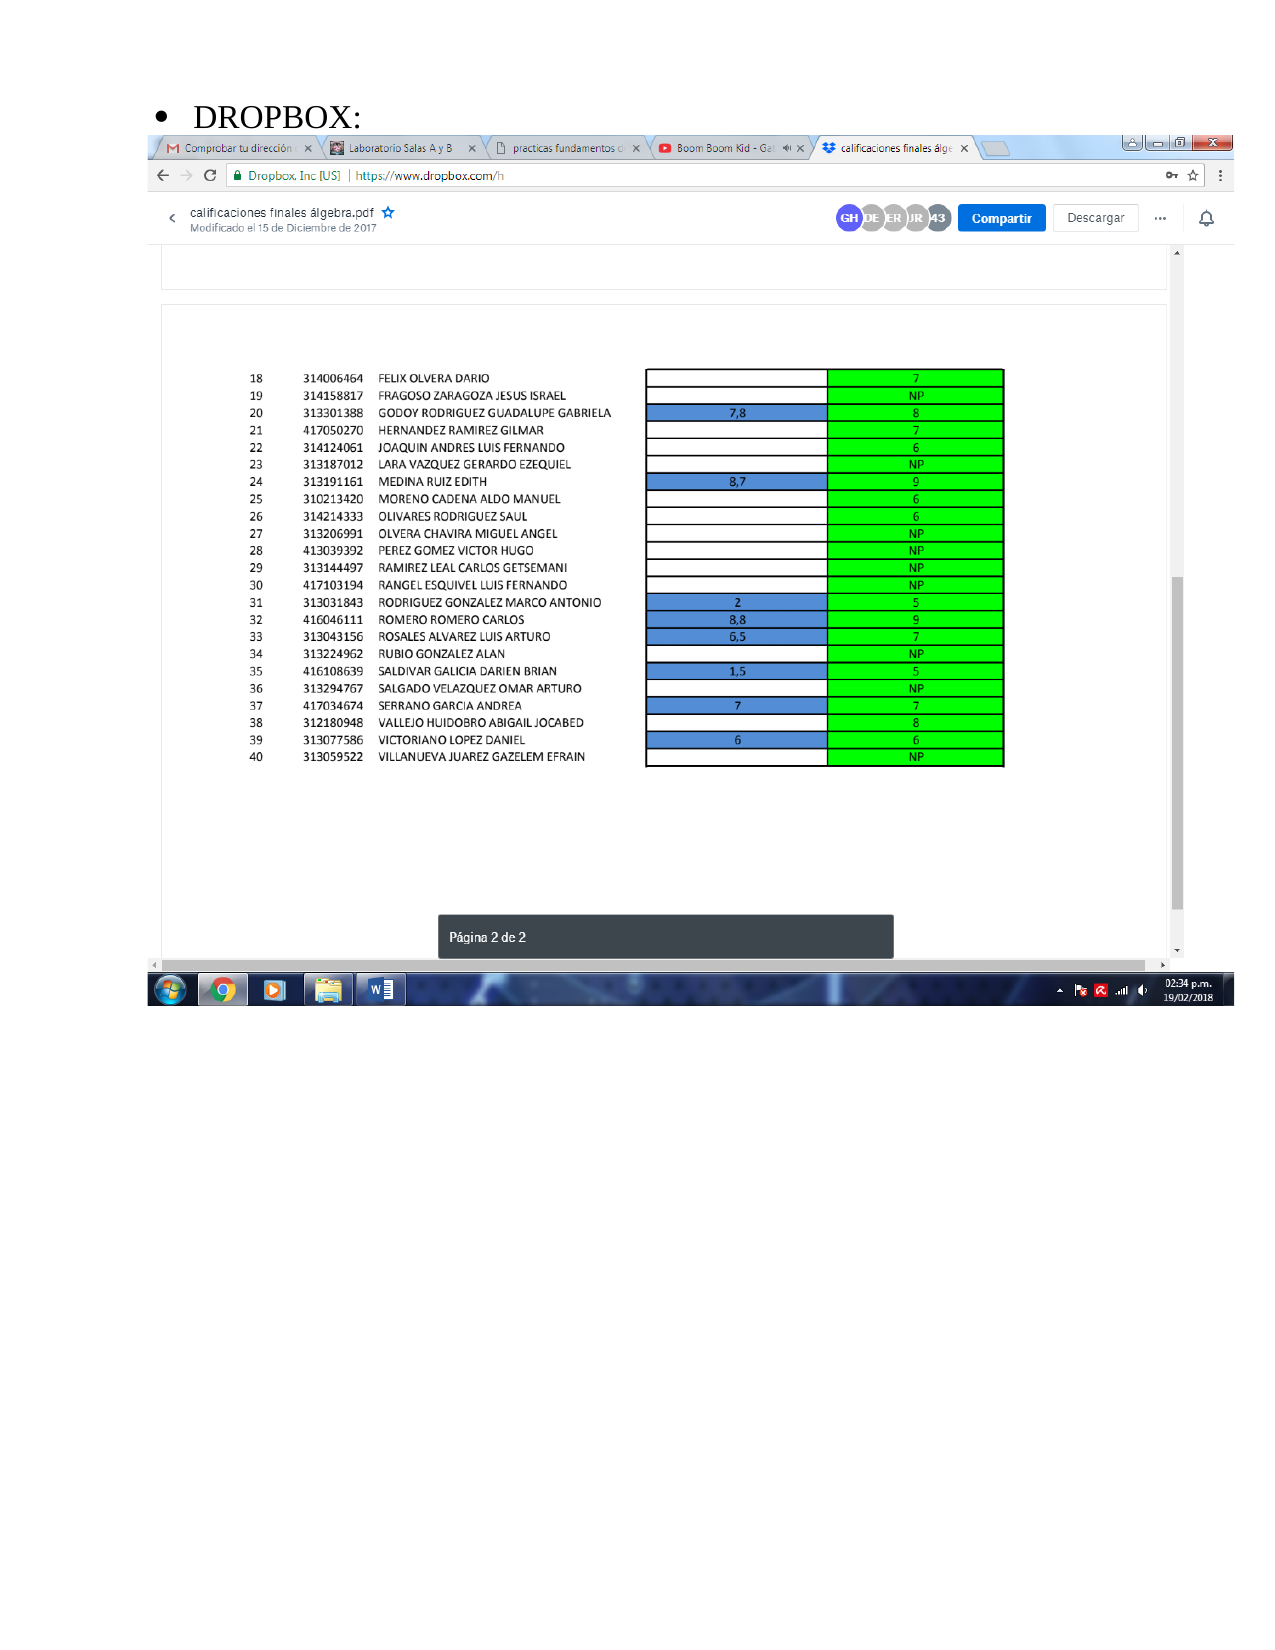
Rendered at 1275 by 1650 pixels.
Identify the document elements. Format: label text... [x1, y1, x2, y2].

list DROPBOX: [156, 97, 1205, 135]
